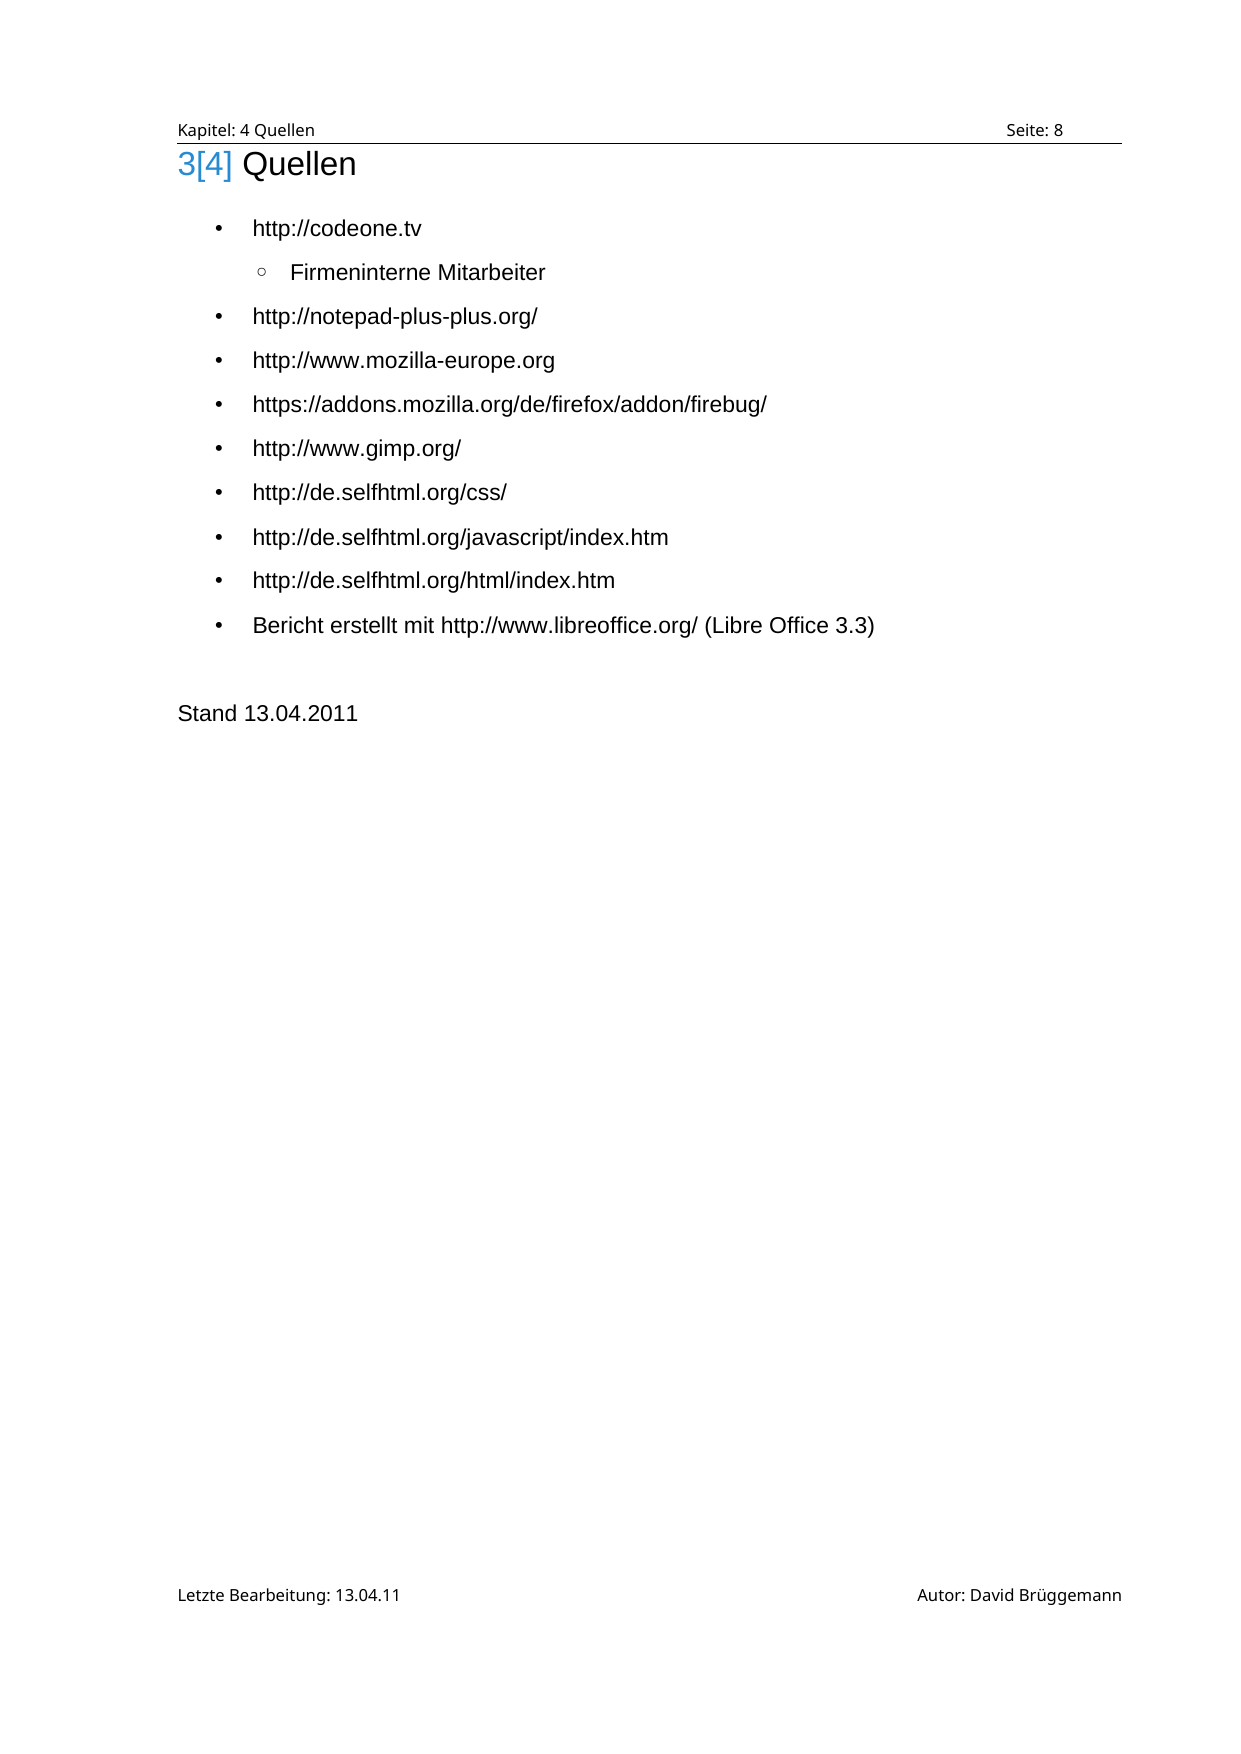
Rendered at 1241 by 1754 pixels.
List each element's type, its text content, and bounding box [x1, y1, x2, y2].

list http://www.gimp.org/ [215, 435, 1122, 462]
list http://de.selfhtml.org/javascript/index.htm [215, 523, 1122, 550]
list http://www.mozilla-europe.org [215, 347, 1122, 373]
text Stand 13.04.2011 [177, 700, 1122, 726]
list https://addons.mozilla.org/de/firefox/addon/firebug/ [215, 391, 1122, 418]
subtitle Quellen [177, 144, 1122, 182]
list http://de.selfhtml.org/css/ [215, 479, 1122, 506]
list http://codeone.tv [215, 215, 1122, 241]
list http://notepad-plus-plus.org/ [215, 303, 1122, 329]
list http://de.selfhtml.org/html/index.htm [215, 567, 1122, 594]
list Firmeninterne Mitarbeiter [252, 259, 1122, 285]
list Bericht erstellt mit http://www.libreoffice.org/ (Libre Office 3.3) [215, 612, 1122, 638]
